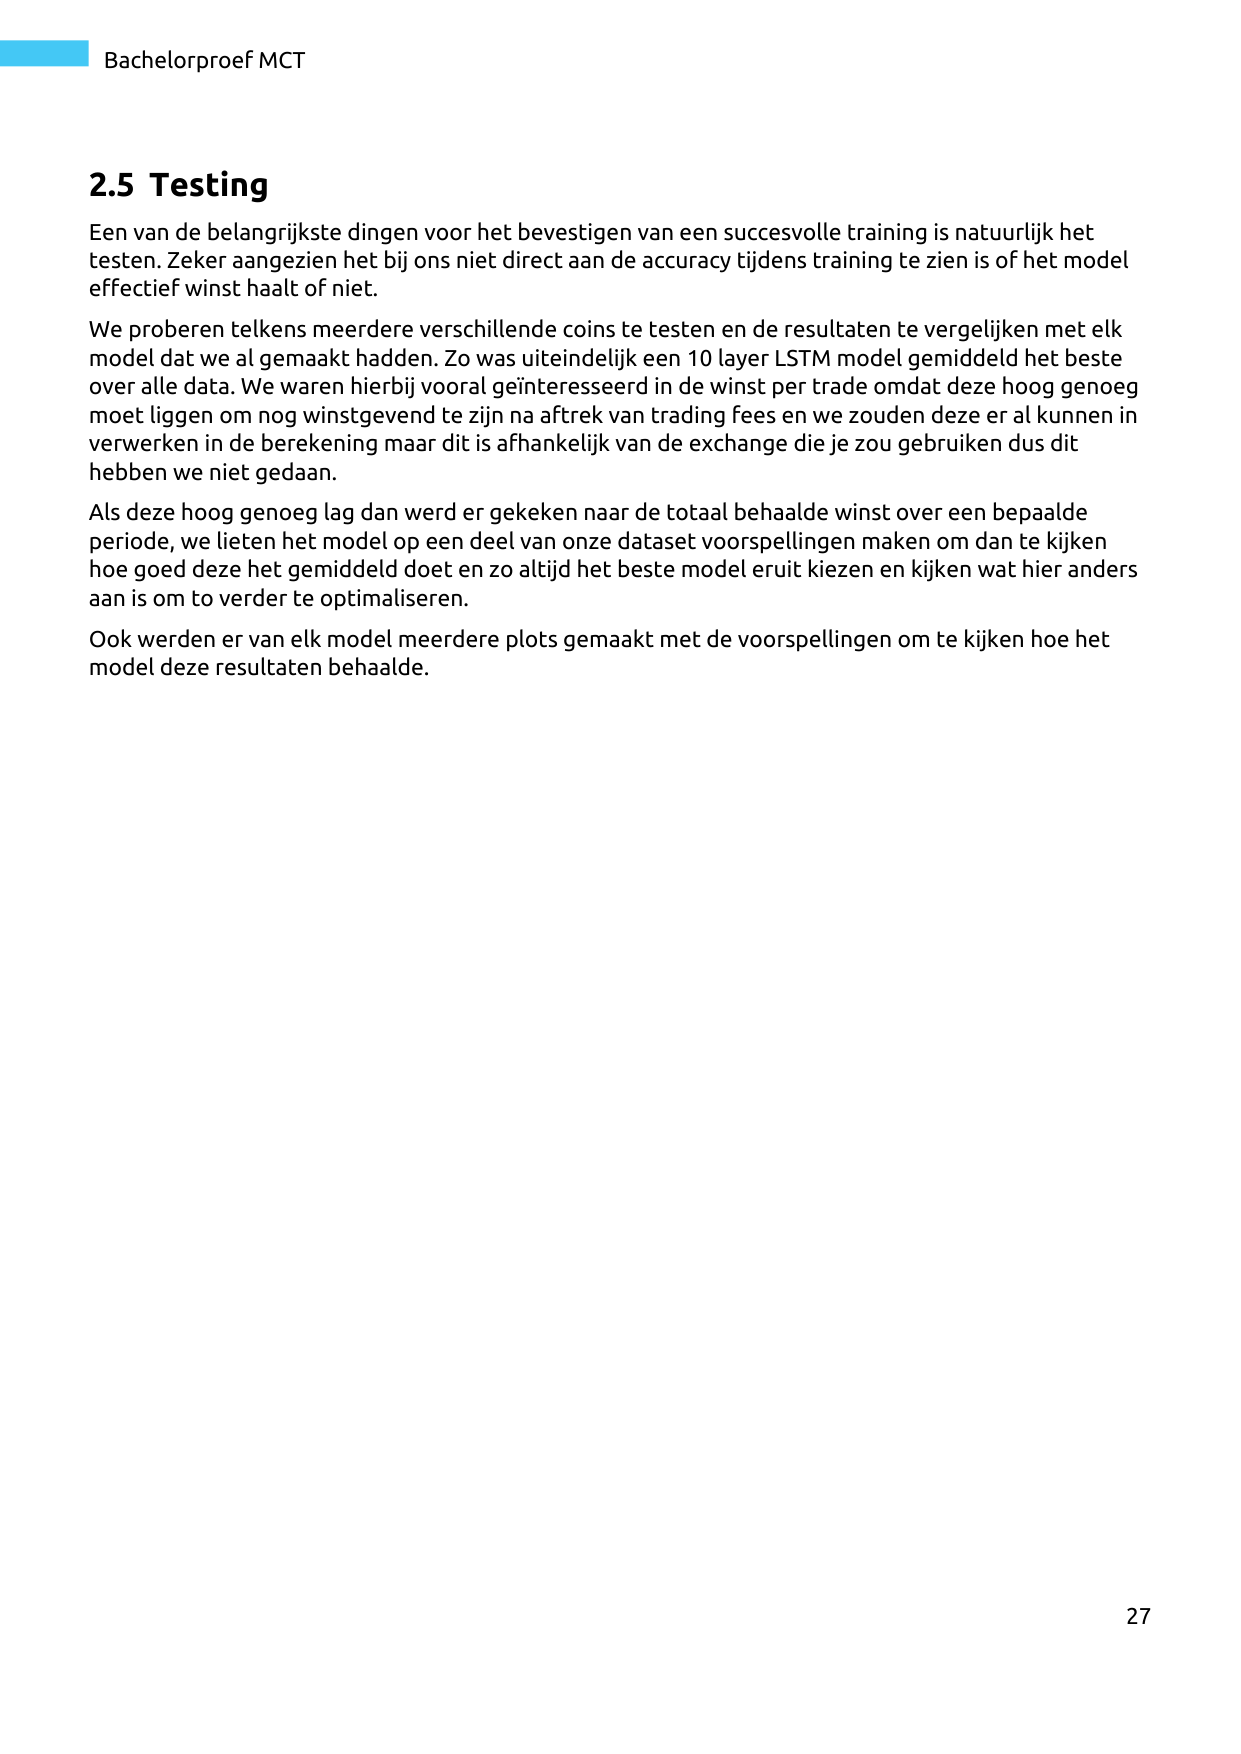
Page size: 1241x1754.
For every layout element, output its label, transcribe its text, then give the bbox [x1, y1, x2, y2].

text Als deze hoog genoeg lag dan werd er gekeken naar de totaal behaalde winst over een bepaalde periode, we lieten het model op een deel van onze dataset voorspellingen maken om dan te kijken hoe goed deze het gemiddeld doet en zo altijd het beste model eruit kiezen en kijken wat hier anders aan is om to verder te optimaliseren. [89, 499, 1152, 611]
subtitle Testing [89, 164, 1152, 202]
text Ook werden er van elk model meerdere plots gemaakt met de voorspellingen om te kijken hoe het model deze resultaten behaalde. [89, 625, 1152, 680]
text Een van de belangrijkste dingen voor het bevestigen van een succesvolle training is natuurlijk het testen. Zeker aangezien het bij ons niet direct aan de accuracy tijdens training te zien is of het model effectief winst haalt of niet. [89, 218, 1152, 301]
text We proberen telkens meerdere verschillende coins te testen en de resultaten te vergelijken met elk model dat we al gemaakt hadden. Zo was uiteindelijk een 10 layer LSTM model gemiddeld het beste over alle data. We waren hierbij vooral geïnteresseerd in de winst per trade omdat deze hoog genoeg moet liggen om nog winstgevend te zijn na aftrek van trading fees en we zouden deze er al kunnen in verwerken in de berekening maar dit is afhankelijk van de exchange die je zou gebruiken dus dit hebben we niet gedaan. [89, 316, 1152, 484]
